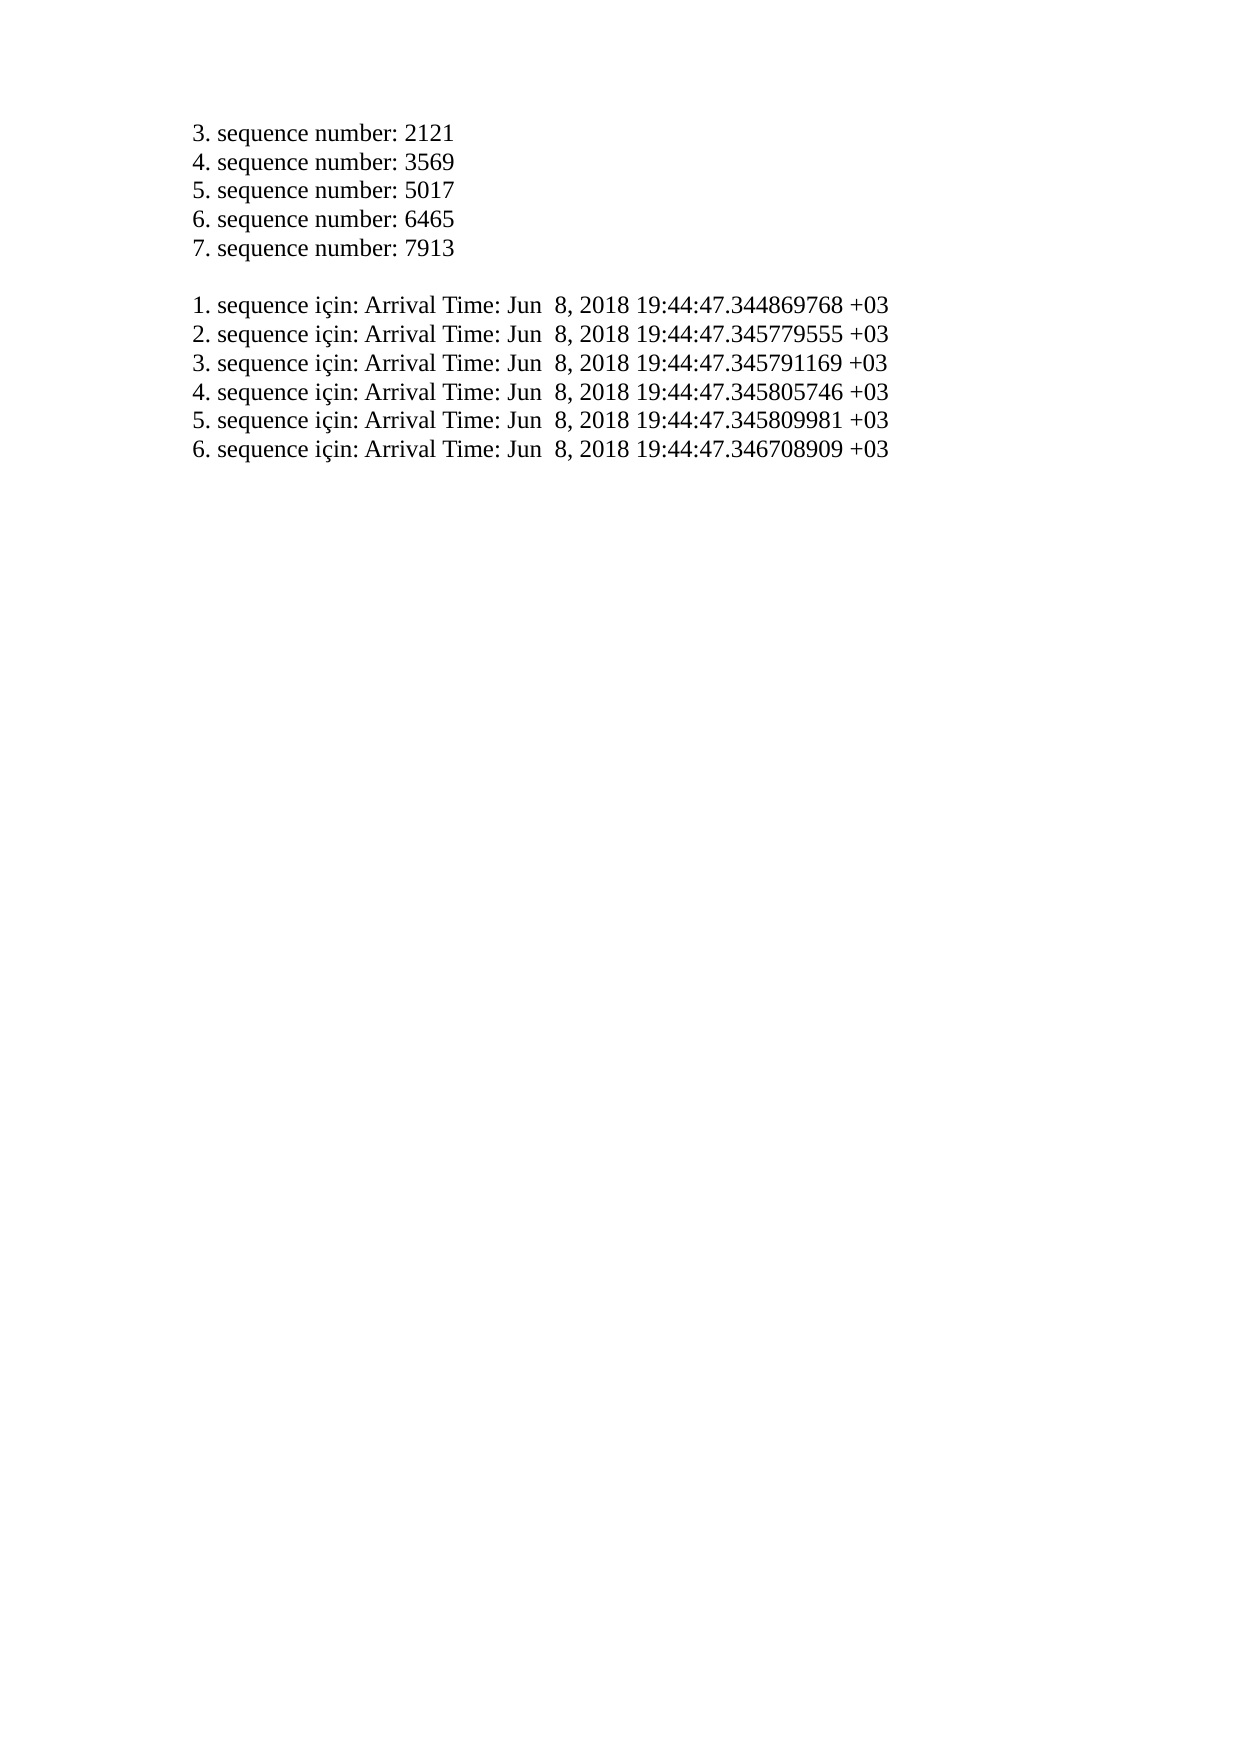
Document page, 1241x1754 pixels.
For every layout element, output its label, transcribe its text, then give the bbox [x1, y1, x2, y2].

text 3. sequence number: 2121 [118, 118, 1122, 147]
text 5. sequence için: Arrival Time: Jun 8, 2018 19:44:47.345809981 +03 [118, 406, 1122, 434]
text 3. sequence için: Arrival Time: Jun 8, 2018 19:44:47.345791169 +03 [118, 348, 1122, 377]
text 6. sequence için: Arrival Time: Jun 8, 2018 19:44:47.346708909 +03 [118, 434, 1122, 463]
text 4. sequence number: 3569 [118, 147, 1122, 176]
text 5. sequence number: 5017 [118, 176, 1122, 204]
text 7. sequence number: 7913 [118, 233, 1122, 262]
text 2. sequence için: Arrival Time: Jun 8, 2018 19:44:47.345779555 +03 [118, 319, 1122, 348]
text 1. sequence için: Arrival Time: Jun 8, 2018 19:44:47.344869768 +03 [118, 291, 1122, 319]
text 4. sequence için: Arrival Time: Jun 8, 2018 19:44:47.345805746 +03 [118, 377, 1122, 406]
text 6. sequence number: 6465 [118, 204, 1122, 233]
